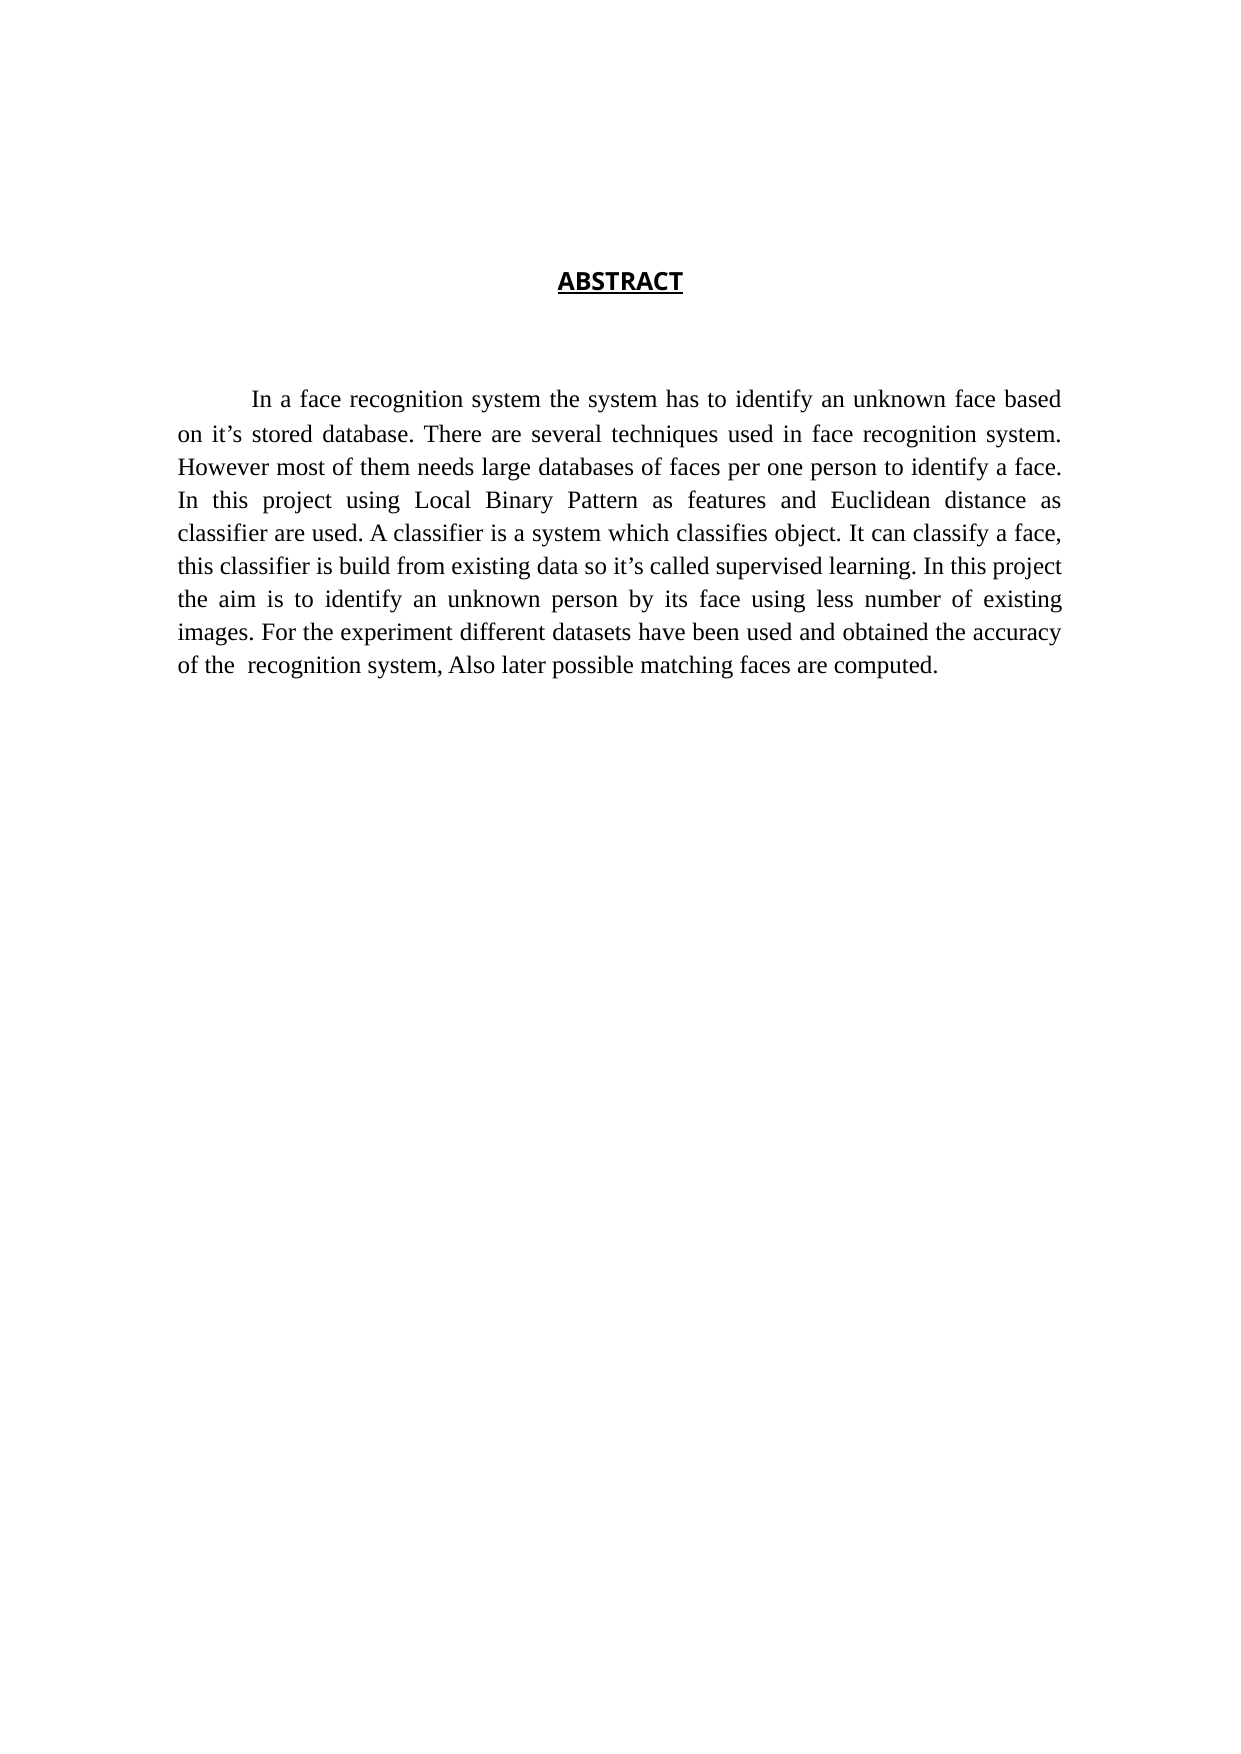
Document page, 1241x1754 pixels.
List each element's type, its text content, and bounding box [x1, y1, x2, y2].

text ABSTRACT [177, 263, 1063, 297]
text In a face recognition system the system has to identify an unknown face based on it’s stored database. There are several techniques used in face recognition system. However most of them needs large databases of faces per one person to identify a face. In this project using Local Binary Pattern as features and Euclidean distance as classifier are used. A classifier is a system which classifies object. It can classify a face, this classifier is build from existing data so it’s called supervised learning. In this project the aim is to identify an unknown person by its face using less number of existing images. For the experiment different datasets have been used and obtained the accuracy of the recognition system, Also later possible matching faces are computed. [177, 381, 1063, 679]
